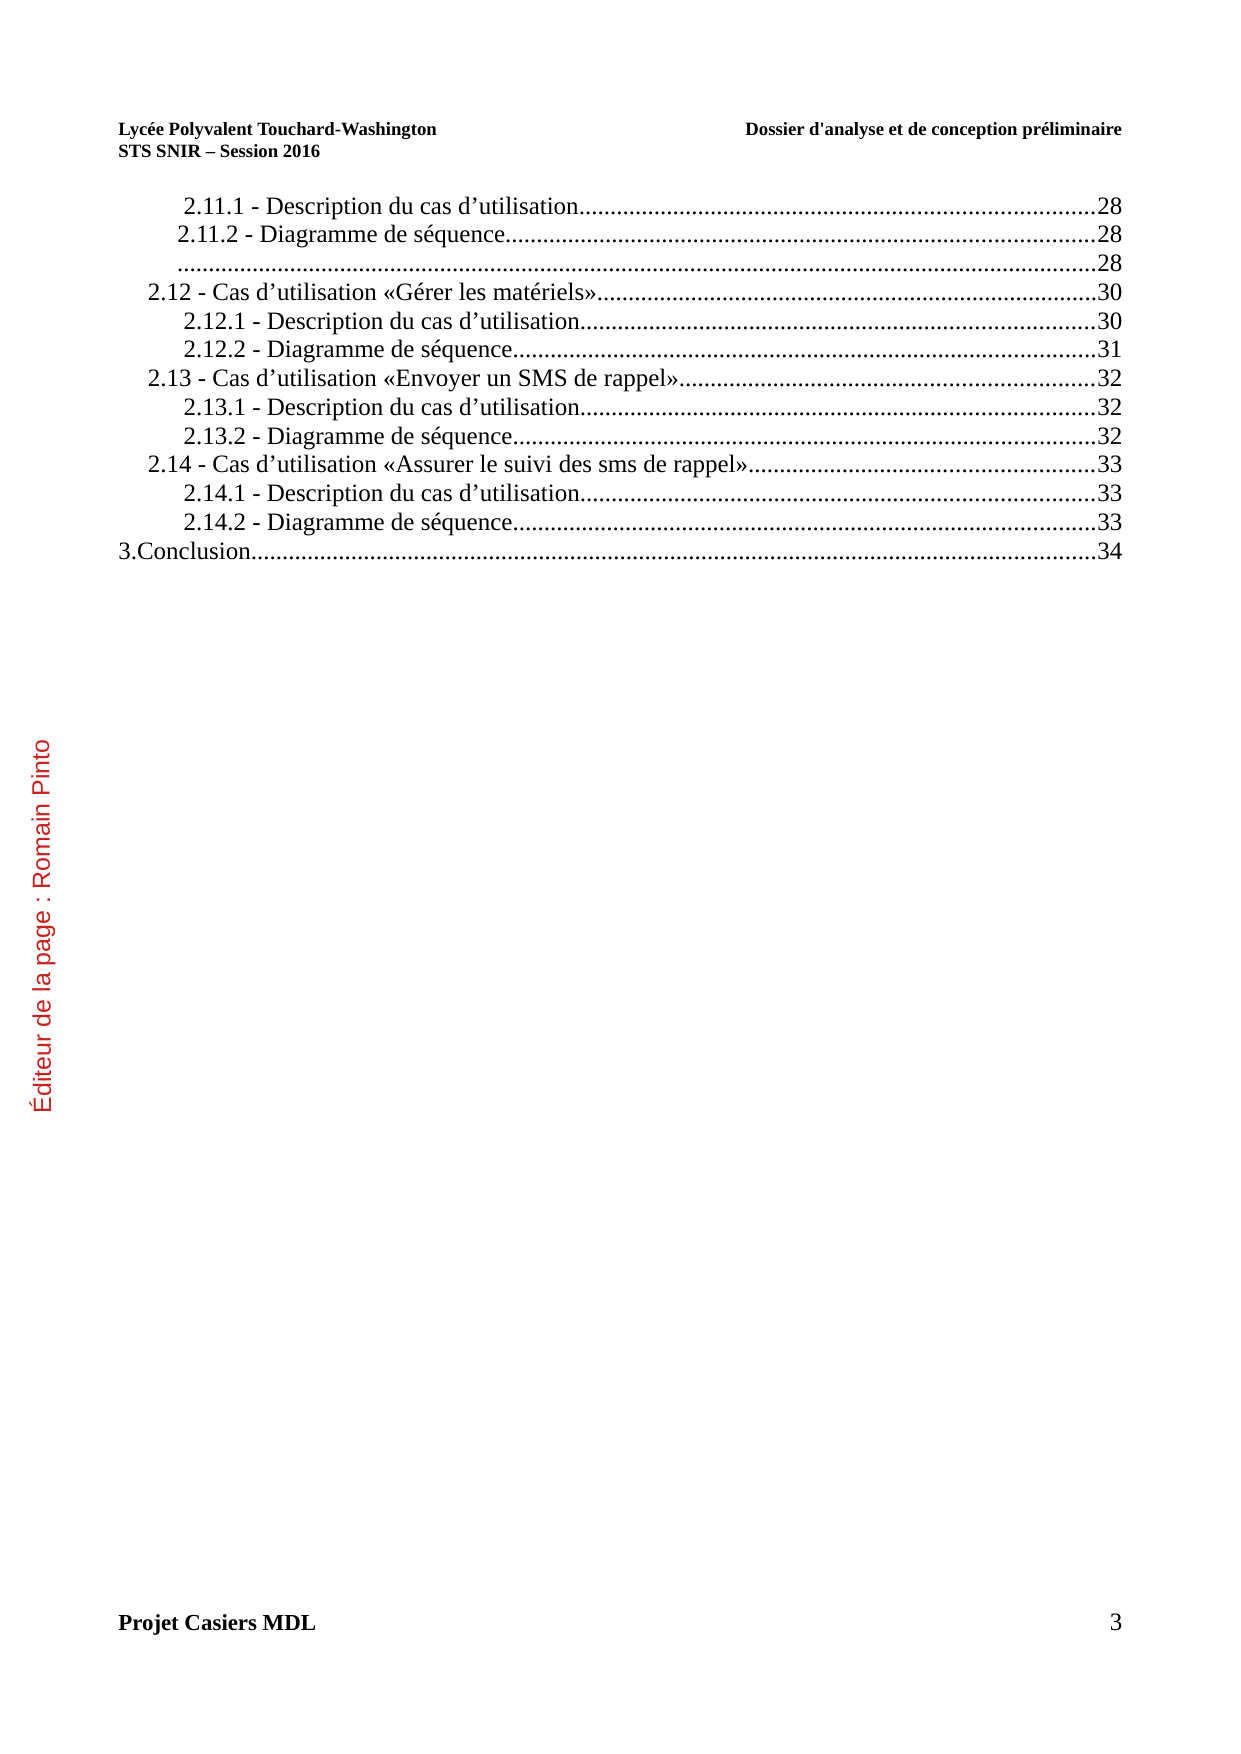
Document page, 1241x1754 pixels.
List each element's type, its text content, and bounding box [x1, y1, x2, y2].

text 2.14 - Cas d’utilisation «Assurer le suivi des sms de rappel» 33 [148, 449, 1122, 478]
text 2.13 - Cas d’utilisation «Envoyer un SMS de rappel» 32 [148, 363, 1122, 392]
text 2.14.2 - Diagramme de séquence 33 [177, 507, 1122, 536]
text 2.13.1 - Description du cas d’utilisation 32 [177, 392, 1122, 421]
text 3.Conclusion 34 [118, 536, 1122, 564]
text 2.11.1 - Description du cas d’utilisation 28 [177, 191, 1122, 219]
text 2.12 - Cas d’utilisation «Gérer les matériels» 30 [148, 277, 1122, 306]
text 28 [177, 248, 1122, 277]
text 2.13.2 - Diagramme de séquence 32 [177, 421, 1122, 449]
text 2.12.1 - Description du cas d’utilisation 30 [177, 306, 1122, 334]
text 2.14.1 - Description du cas d’utilisation 33 [177, 478, 1122, 507]
text 2.12.2 - Diagramme de séquence 31 [177, 334, 1122, 363]
text 2.11.2 - Diagramme de séquence 28 [177, 219, 1122, 248]
